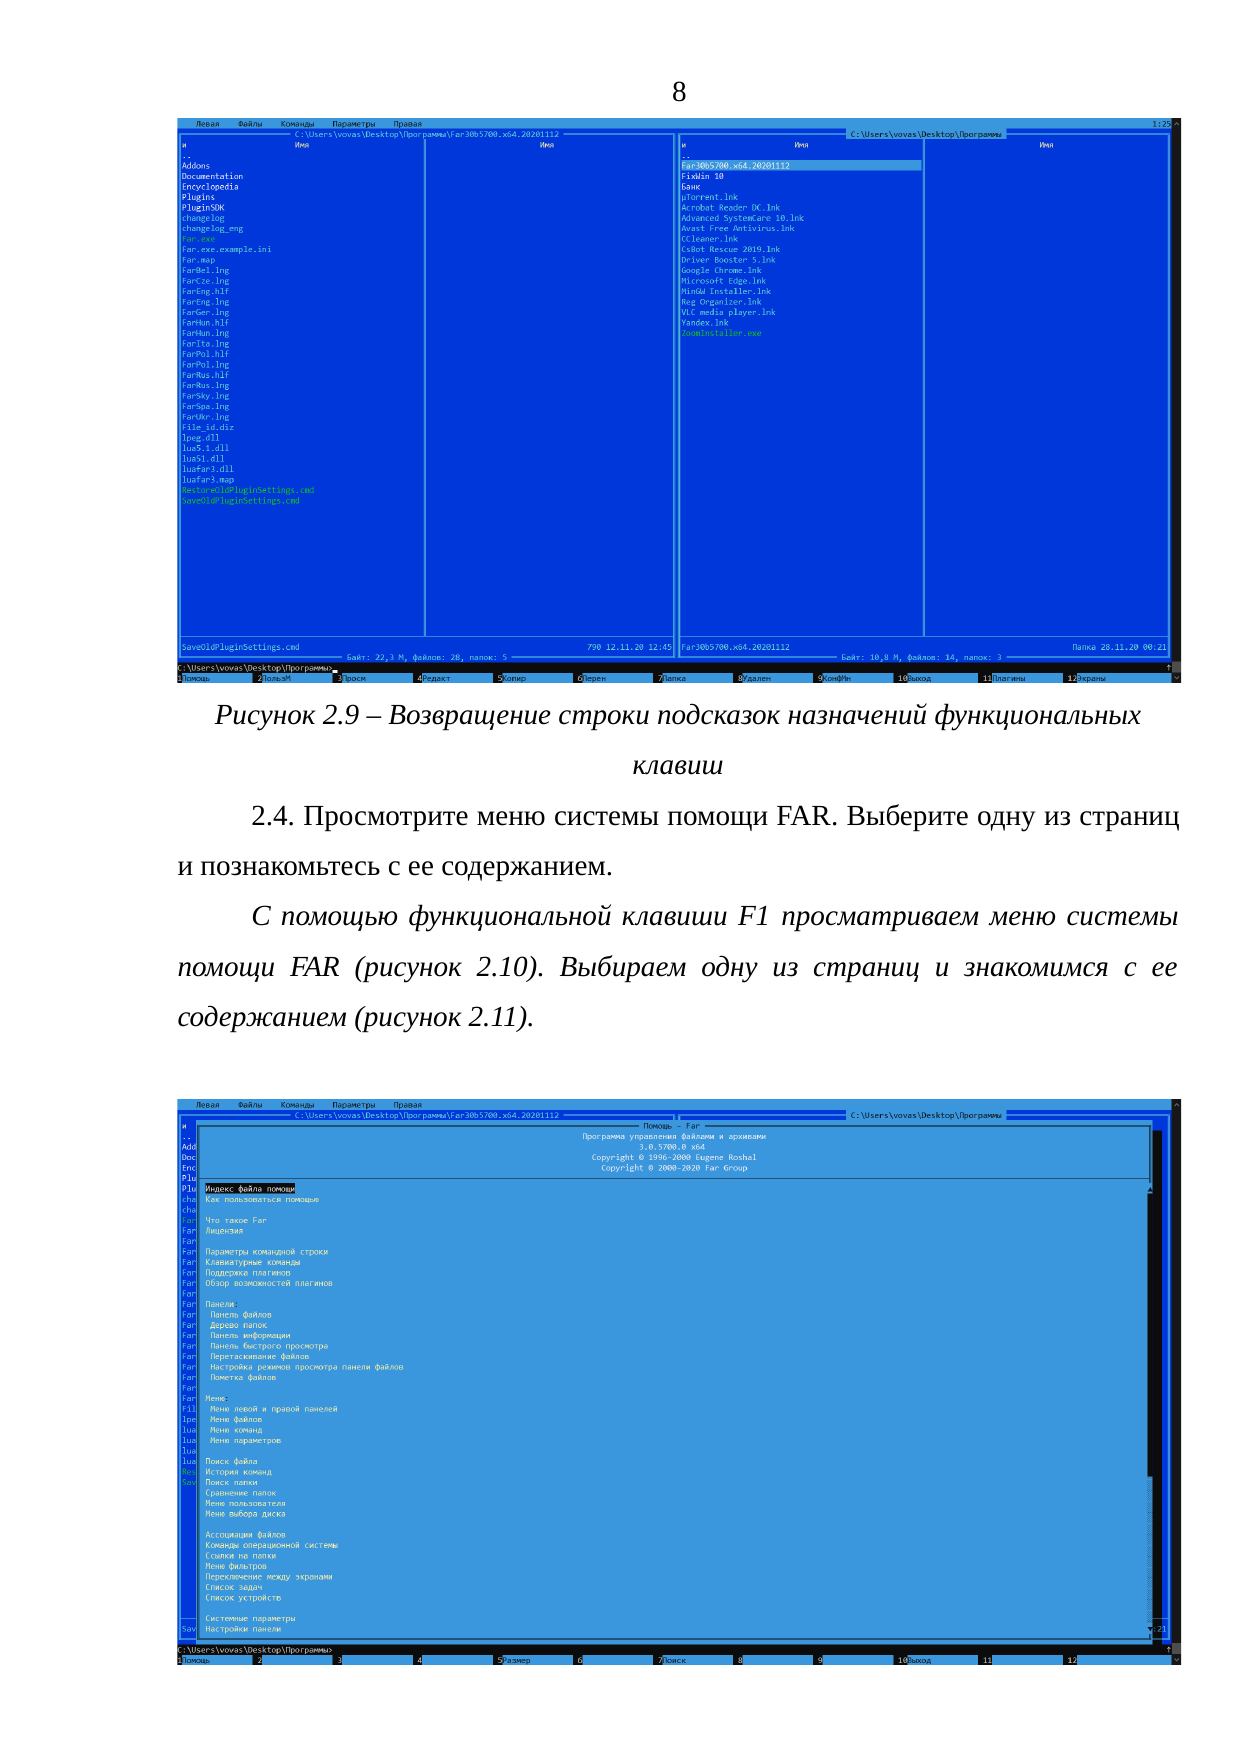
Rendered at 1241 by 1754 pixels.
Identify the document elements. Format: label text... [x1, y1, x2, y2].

text С помощью функциональной клавиши F1 просматриваем меню системы помощи FAR (рисунок 2.10). Выбираем одну из страниц и знакомимся с ее содержанием (рисунок 2.11). [177, 898, 1181, 1033]
text Рисунок 2.9 – Возвращение строки подсказок назначений функциональных клавиш [177, 697, 1181, 781]
text 2.4. Просмотрите меню системы помощи FAR. Выберите одну из страниц и познакомьтесь с ее содержанием. [177, 798, 1181, 882]
